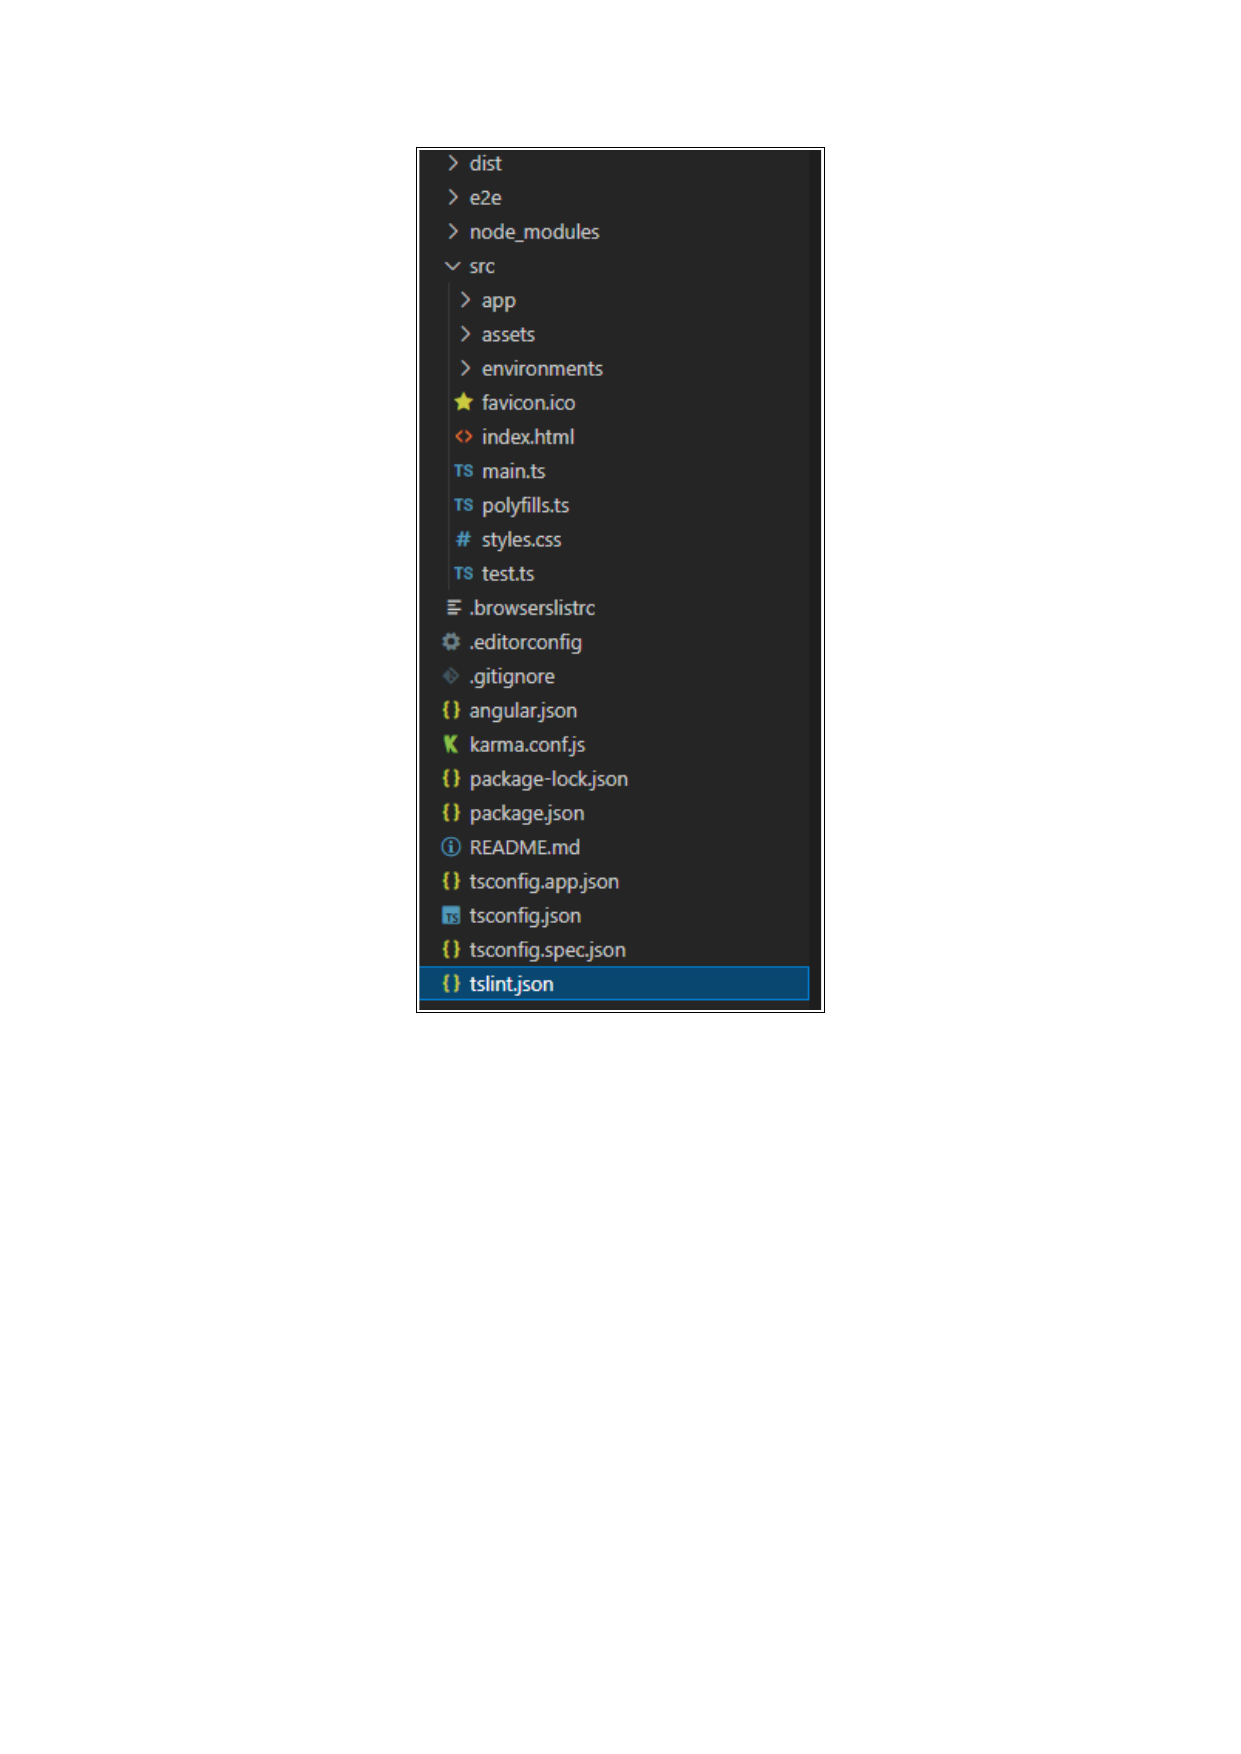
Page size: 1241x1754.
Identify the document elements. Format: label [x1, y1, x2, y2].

picture [419, 150, 822, 1010]
